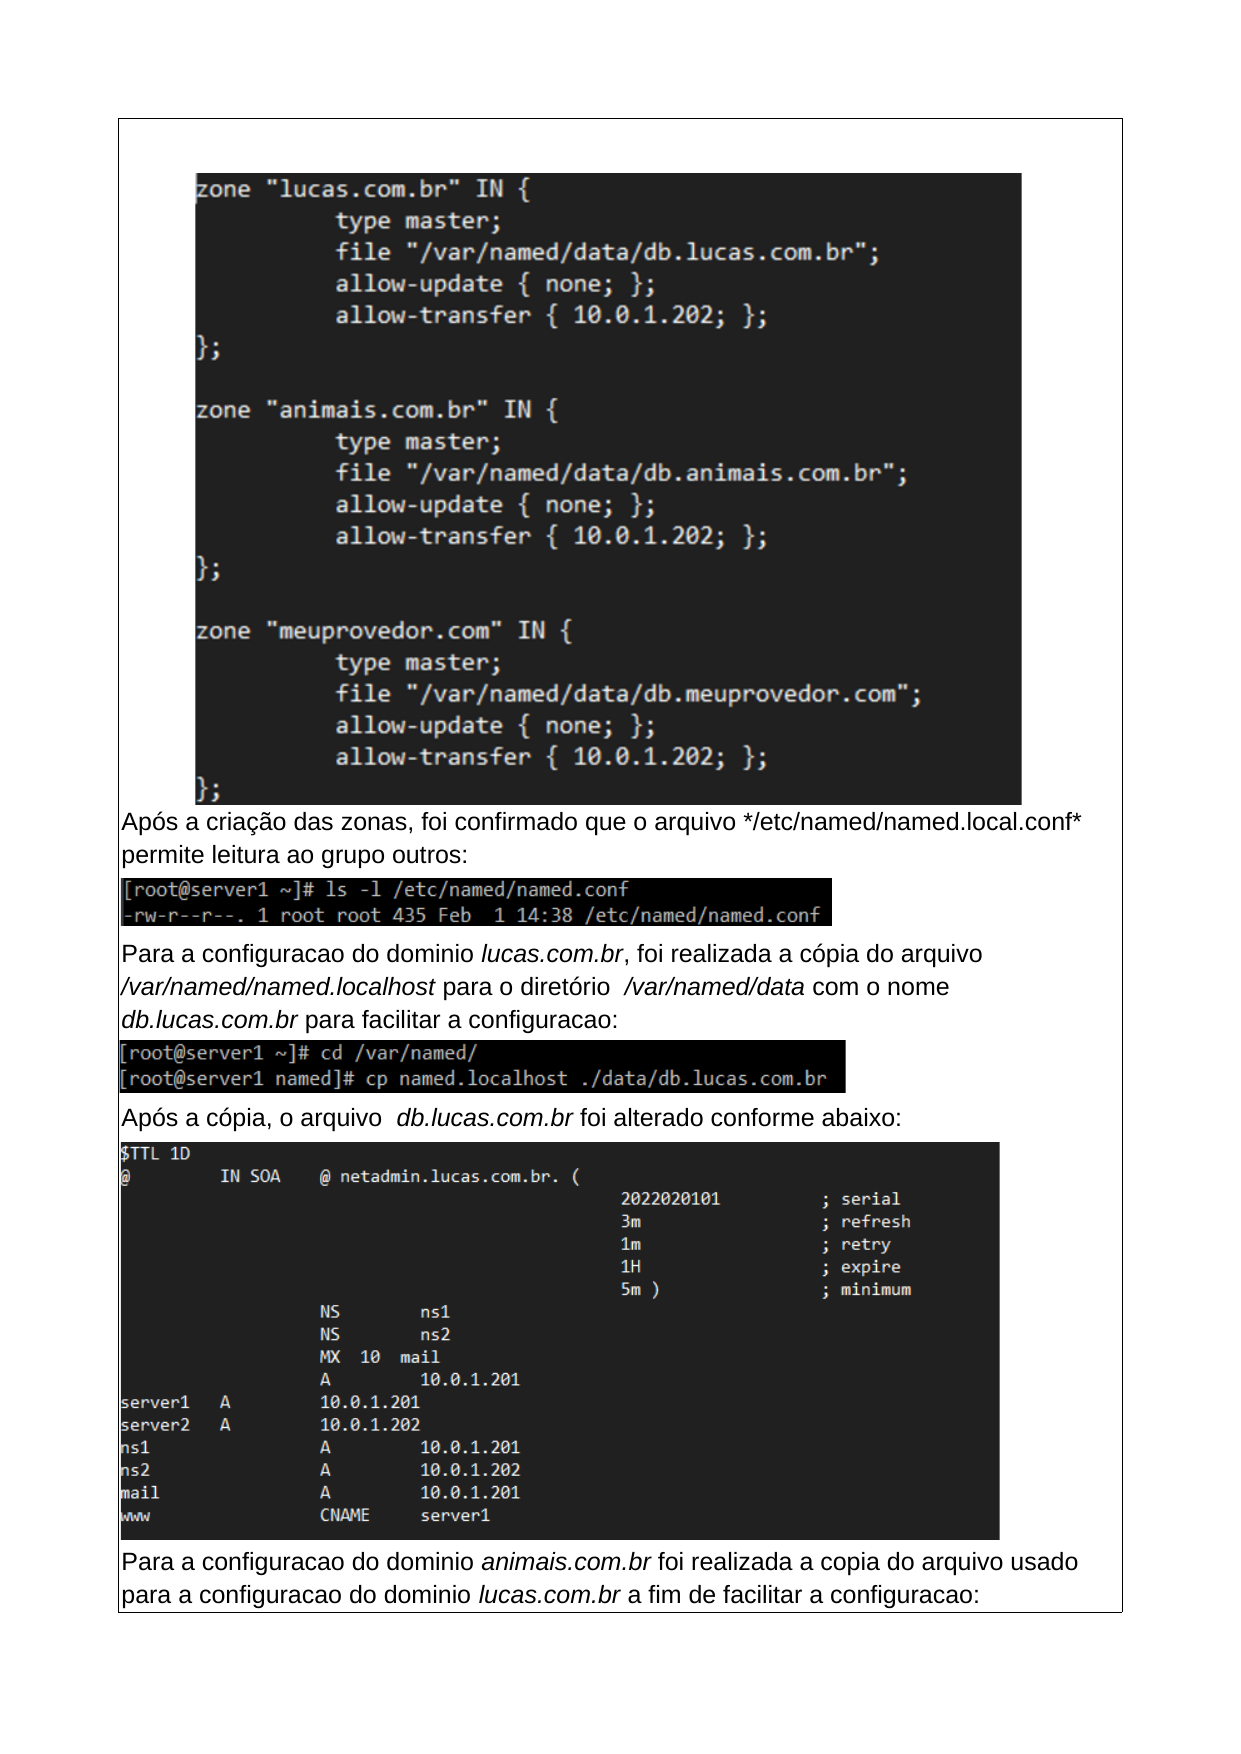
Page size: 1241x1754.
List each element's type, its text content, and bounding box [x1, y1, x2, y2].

text Após a cópia, o arquivo db.lucas.com.br foi alterado conforme abaixo: [119, 1100, 1122, 1132]
text Para a configuracao do dominio animais.com.br foi realizada a copia do arquivo usado para a configuracao do dominio lucas.com.br a fim de facilitar a configuracao: [119, 1544, 1122, 1612]
picture [120, 1142, 1000, 1540]
text Após a criação das zonas, foi confirmado que o arquivo */etc/named/named.local.conf* permite leitura ao grupo outros: [119, 167, 1122, 869]
picture [195, 173, 1022, 805]
picture [120, 878, 832, 926]
text Para a configuracao do dominio lucas.com.br, foi realizada a cópia do arquivo /var/named/named.localhost para o diretório /var/named/data com o nome db.lucas.com.br para facilitar a configuracao: [119, 936, 1122, 1034]
picture [119, 1040, 846, 1093]
